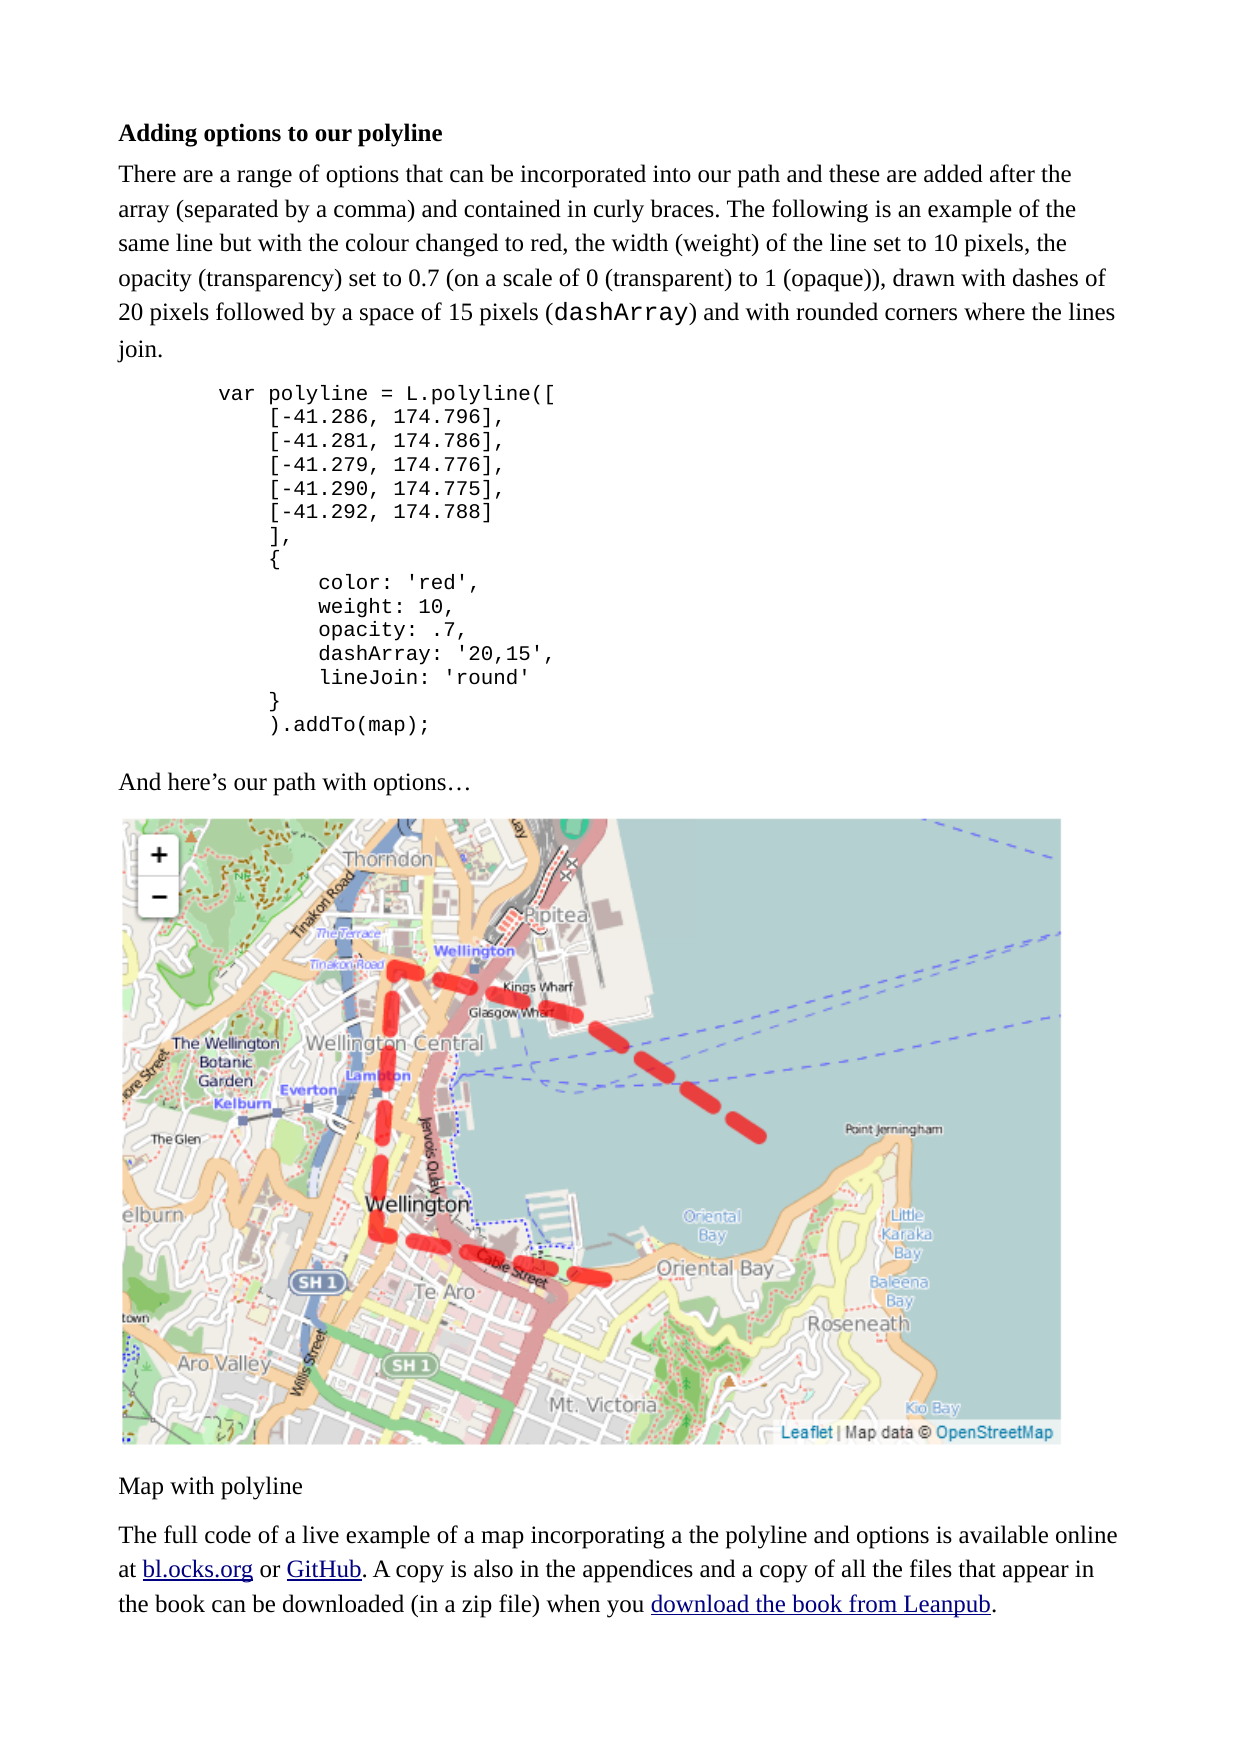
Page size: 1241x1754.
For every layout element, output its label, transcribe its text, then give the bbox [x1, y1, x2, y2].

text dashArray: '20,15', [118, 643, 1122, 667]
text The full code of a live example of a map incorporating a the polyline and options is available online at bl.ocks.org or GitHub. A copy is also in the appendices and a copy of all the files that appear in the book can be downloaded (in a zip file) when you download the book from Leanpub. [118, 1520, 1122, 1618]
text { [118, 548, 1122, 572]
picture [118, 816, 1069, 1451]
text [-41.286, 174.796], [118, 407, 1122, 430]
text lineJoin: 'round' [118, 667, 1122, 690]
text Map with polyline [118, 1471, 1122, 1499]
text [-41.292, 174.788] [118, 501, 1122, 525]
text [-41.281, 174.786], [118, 430, 1122, 454]
text [-41.279, 174.776], [118, 454, 1122, 477]
text ], [118, 525, 1122, 548]
text color: 'red', [118, 572, 1122, 596]
text } [118, 690, 1122, 714]
text And here’s our path with options… [118, 767, 1122, 796]
text weight: 10, [118, 596, 1122, 619]
text There are a range of options that can be incorporated into our path and these are added after the array (separated by a comma) and contained in curly braces. The following is an example of the same line but with the colour changed to red, the width (weight) of the line set to 10 pixels, the opacity (transparency) set to 0.7 (on a scale of 0 (transparent) to 1 (opaque)), drawn with dashes of 20 pixels followed by a space of 15 pixels (dashArray) and with rounded corners where the lines join. [118, 159, 1122, 363]
text [-41.290, 174.775], [118, 477, 1122, 501]
text opacity: .7, [118, 619, 1122, 643]
text ).addTo(map); [118, 714, 1122, 738]
text var polyline = L.polyline([ [118, 383, 1122, 407]
subtitle Adding options to our polyline [118, 118, 1122, 147]
